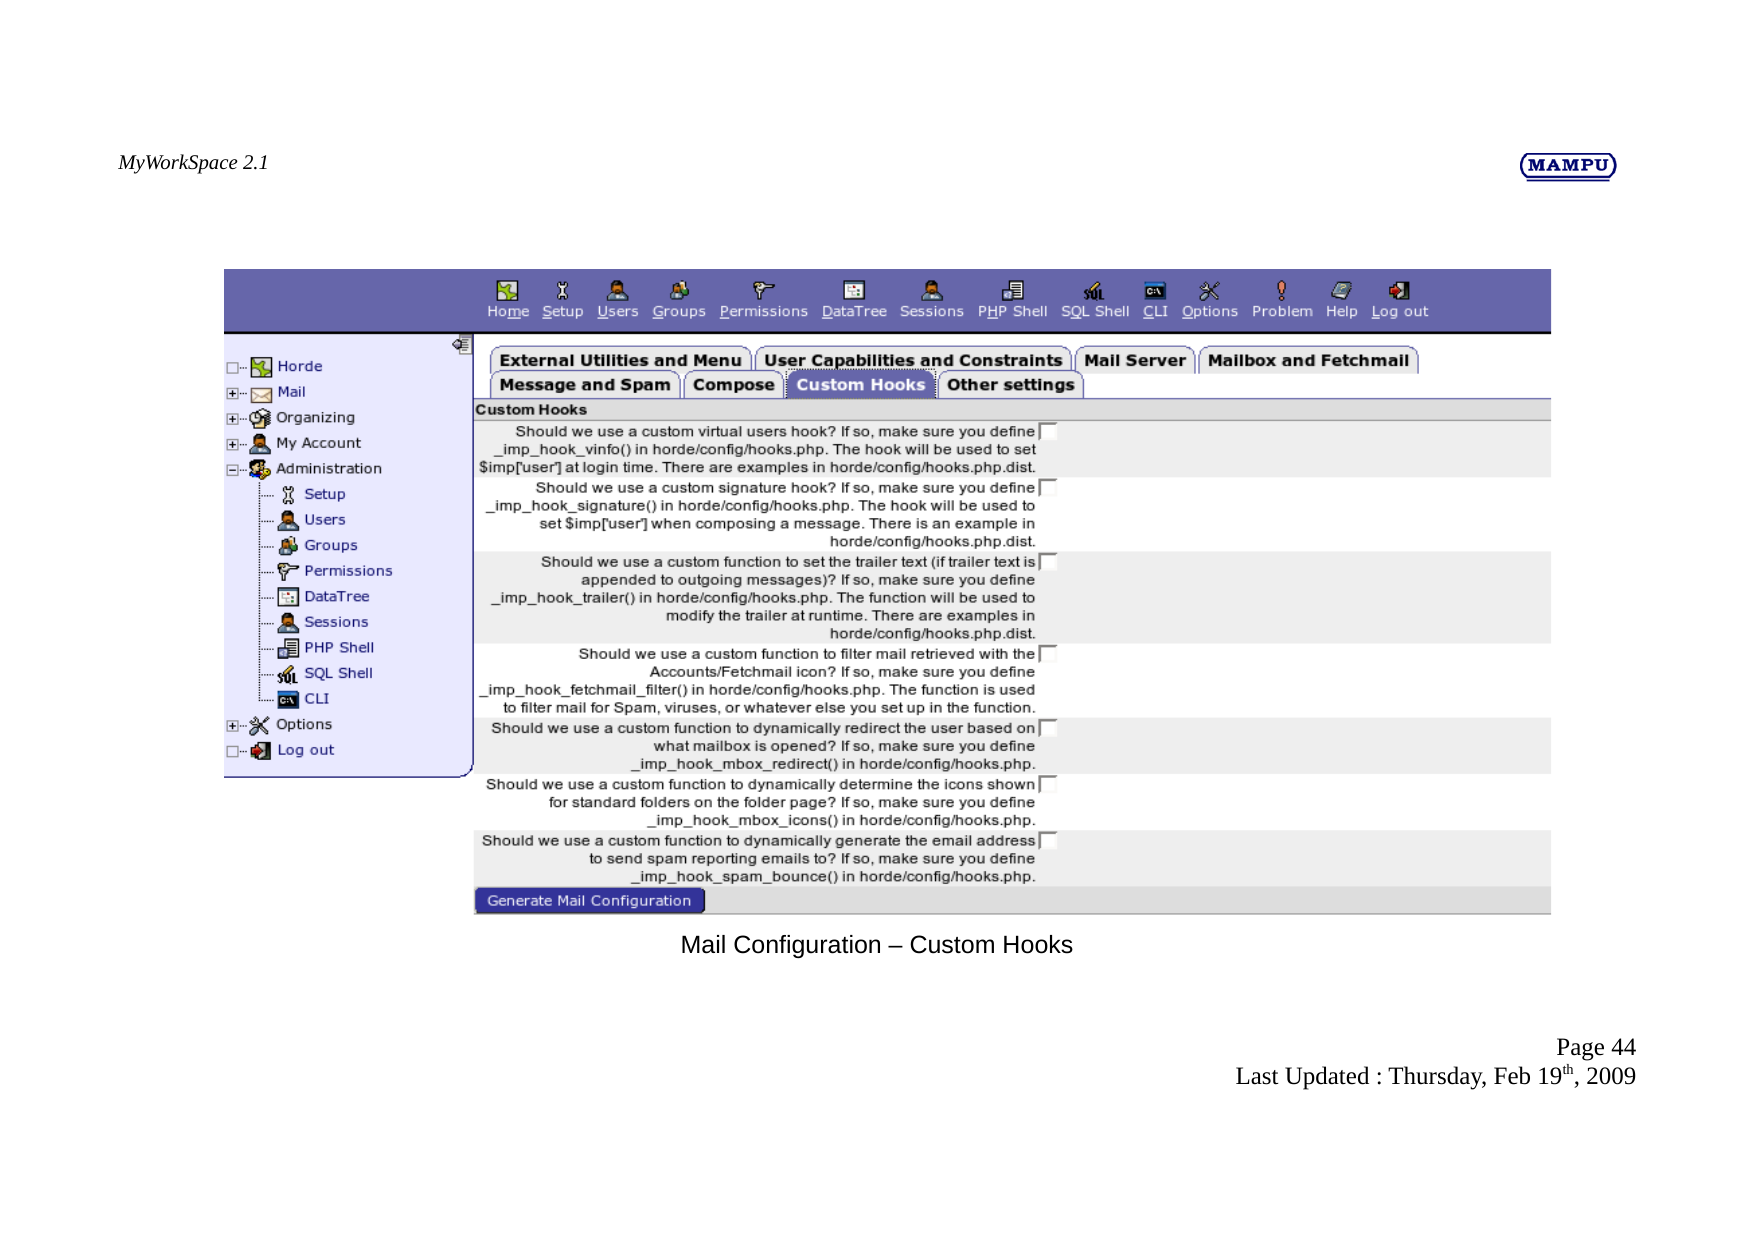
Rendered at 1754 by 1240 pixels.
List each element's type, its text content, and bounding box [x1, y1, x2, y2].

text Mail Configuration – Custom Hooks [118, 252, 1636, 958]
picture [224, 269, 1552, 916]
picture [1517, 150, 1622, 183]
